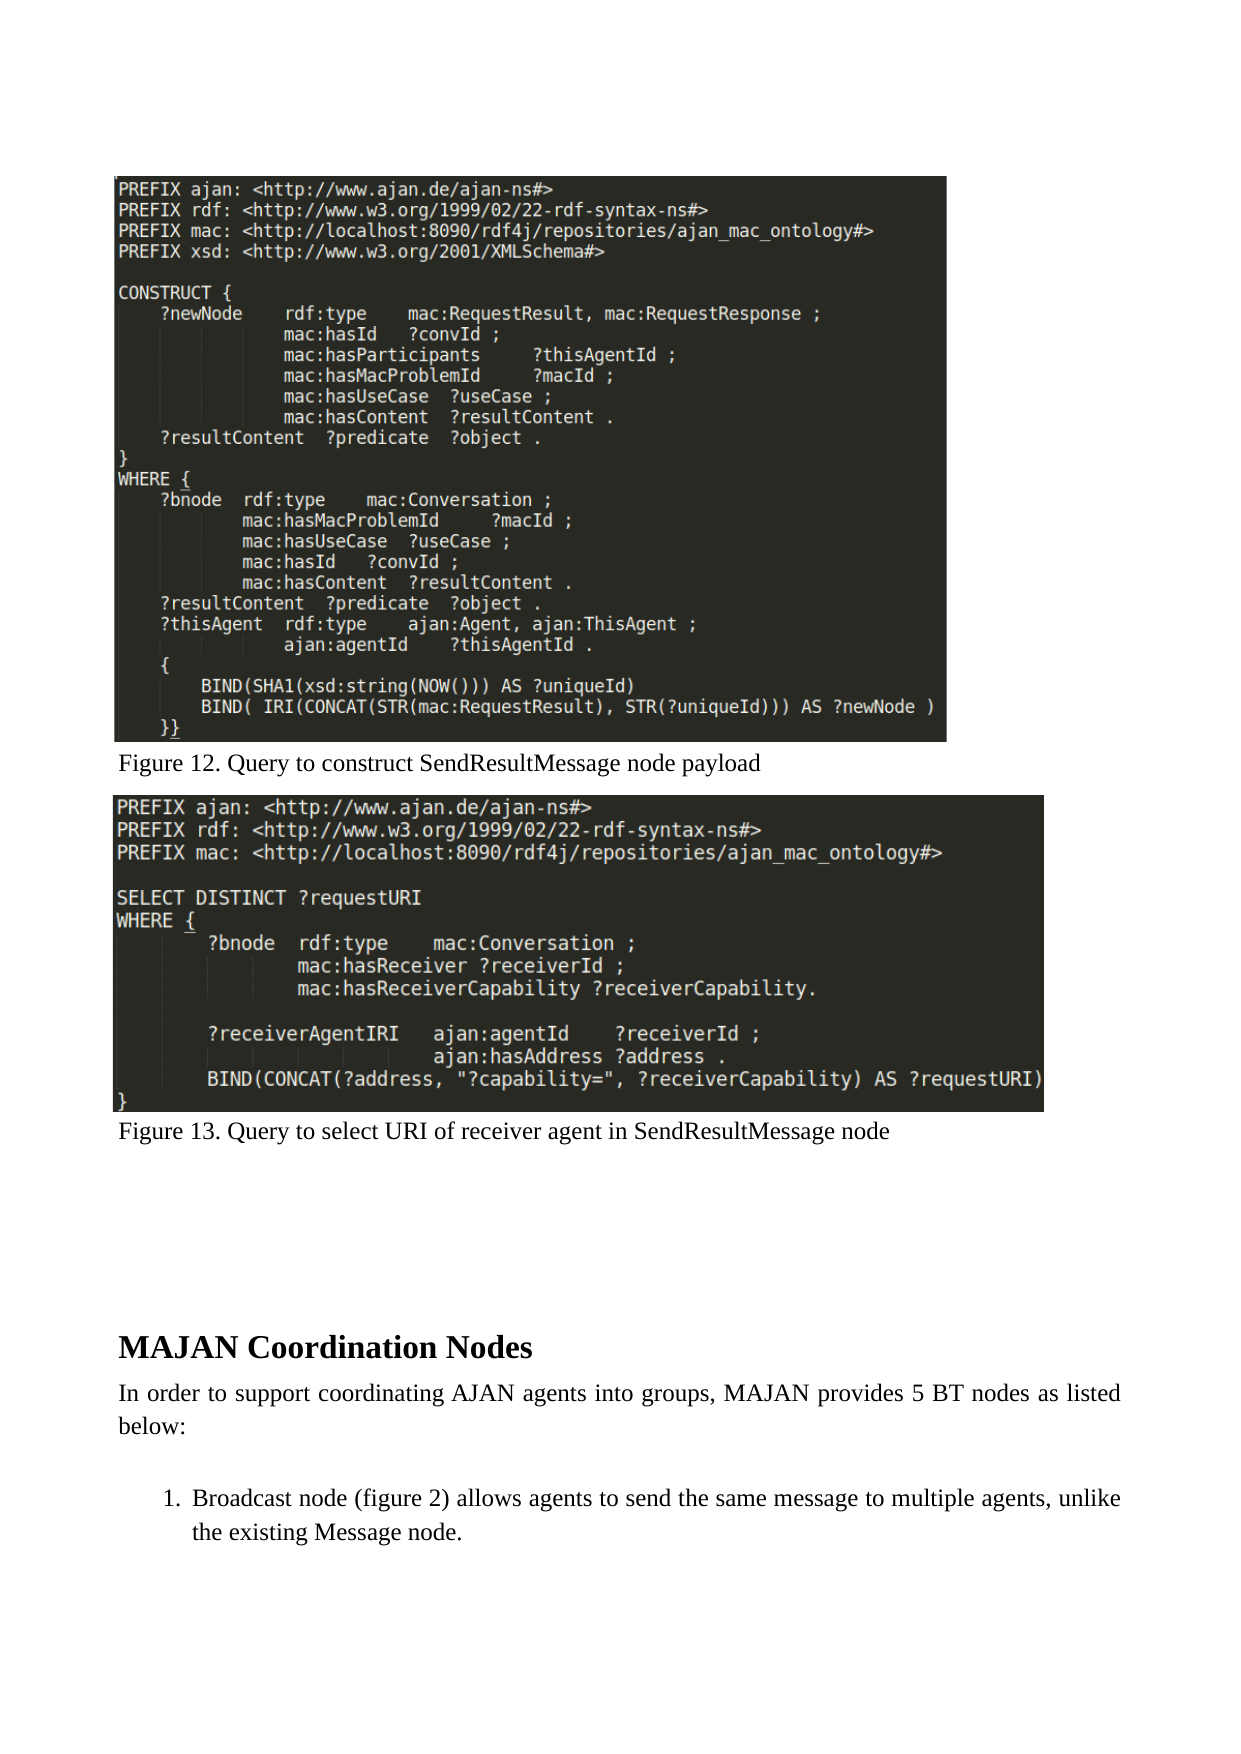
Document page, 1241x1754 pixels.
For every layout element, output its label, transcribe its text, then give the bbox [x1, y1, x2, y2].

picture [112, 795, 1044, 1112]
list Broadcast node (figure 2) allows agents to send the same message to multiple agents, unlike the existing Message node. [162, 1483, 1122, 1545]
text Figure 13. Query to select URI of receiver agent in SendResultMessage node [118, 795, 1122, 1144]
subtitle MAJAN Coordination Nodes [118, 1327, 1122, 1365]
text Figure 12. Query to construct SendResultMessage node payload [118, 748, 1122, 776]
text In order to support coordinating AJAN agents into groups, MAJAN provides 5 BT nodes as listed below: [118, 1378, 1122, 1440]
picture [114, 176, 947, 742]
